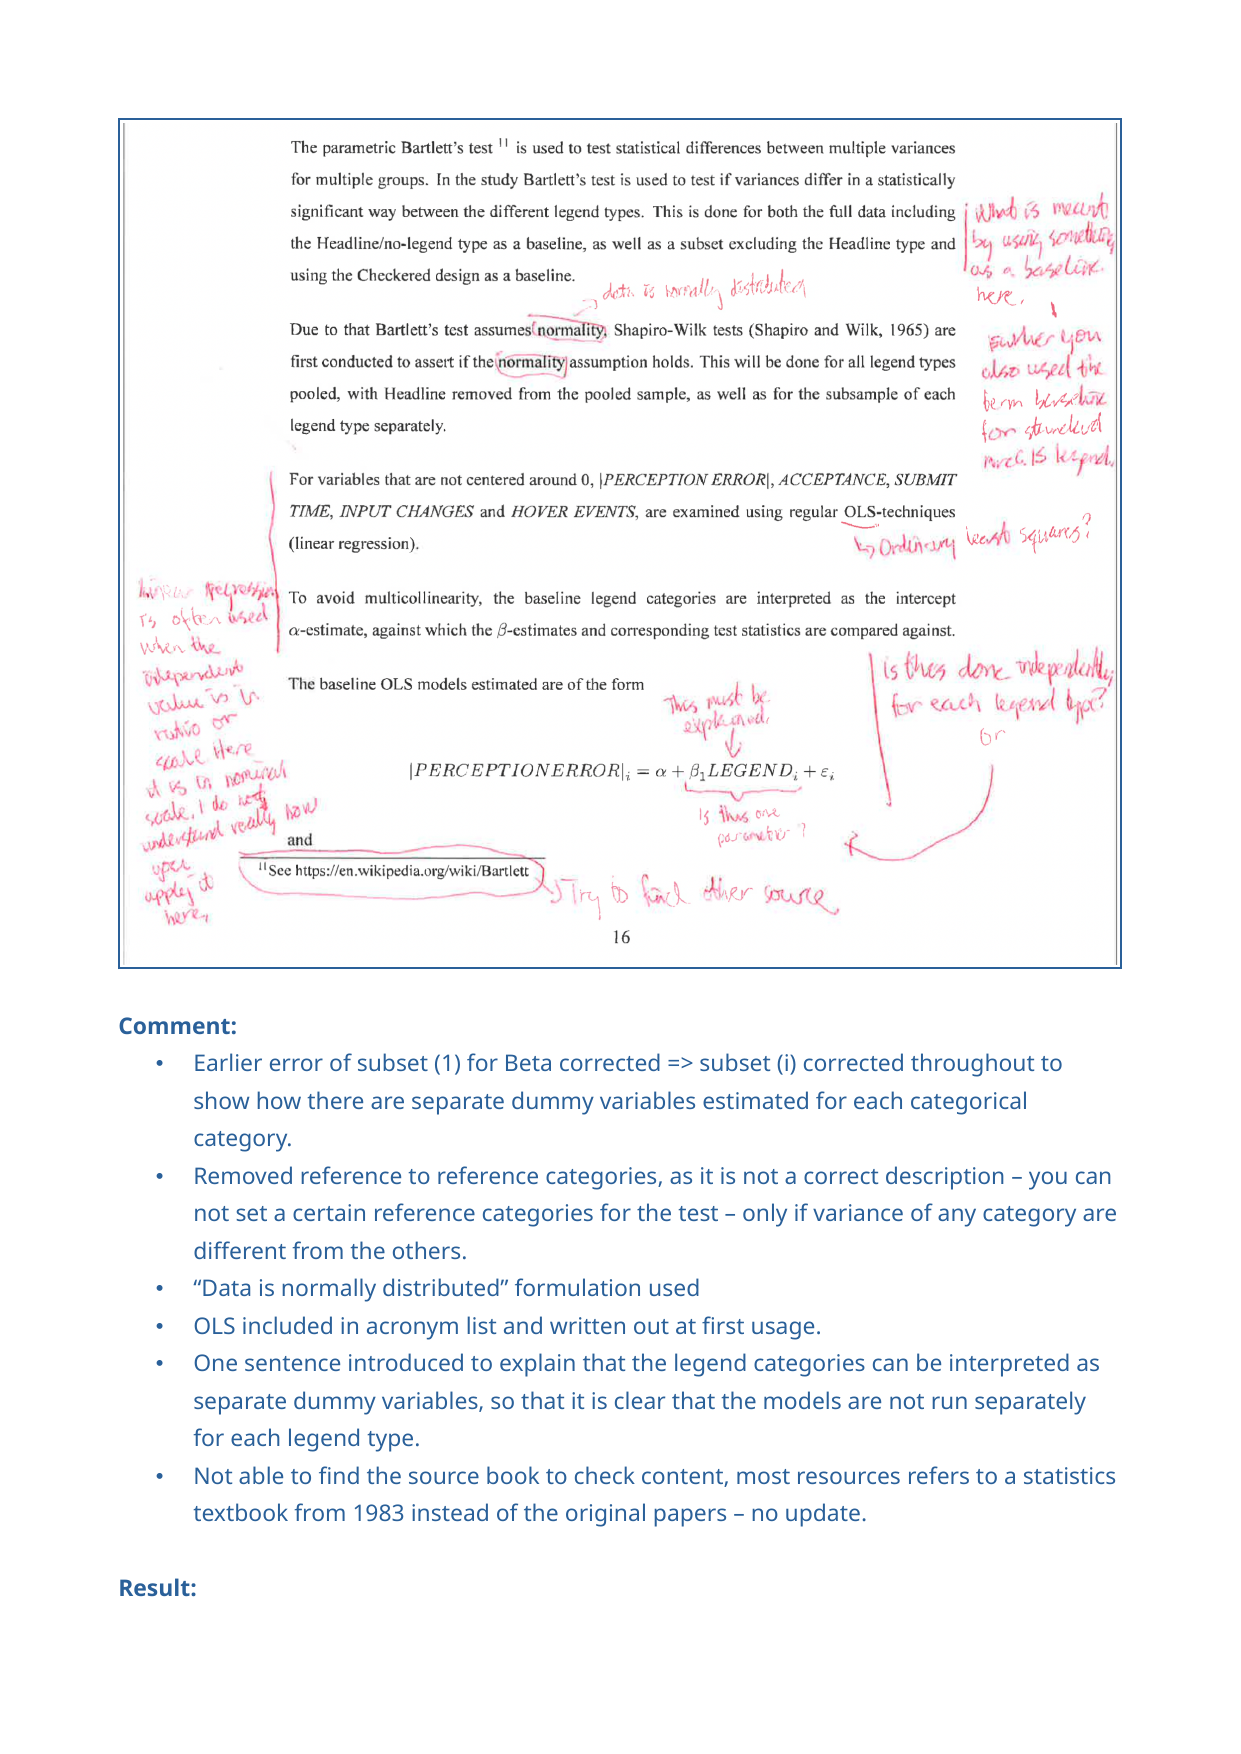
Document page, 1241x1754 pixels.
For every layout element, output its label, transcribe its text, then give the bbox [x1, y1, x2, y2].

picture [123, 123, 1118, 965]
text Comment: [118, 1003, 1122, 1041]
list Earlier error of subset (1) for Beta corrected => subset (i) corrected throughout to show how there are separate dummy variables estimated for each categorical category. [156, 1041, 1122, 1153]
list One sentence introduced to explain that the legend categories can be interpreted as separate dummy variables, so that it is clear that the models are not run separately for each legend type. [156, 1341, 1122, 1453]
list Removed reference to reference categories, as it is not a correct description – you can not set a certain reference categories for the test – only if variance of any category are different from the others. [156, 1153, 1122, 1266]
list OLS included in acronym list and written out at first usage. [156, 1303, 1122, 1341]
text Result: [118, 1566, 1122, 1603]
list “Data is normally distributed” formulation used [156, 1266, 1122, 1303]
list Not able to find the source book to check content, most resources refers to a statistics textbook from 1983 instead of the original papers – no update. [156, 1453, 1122, 1528]
